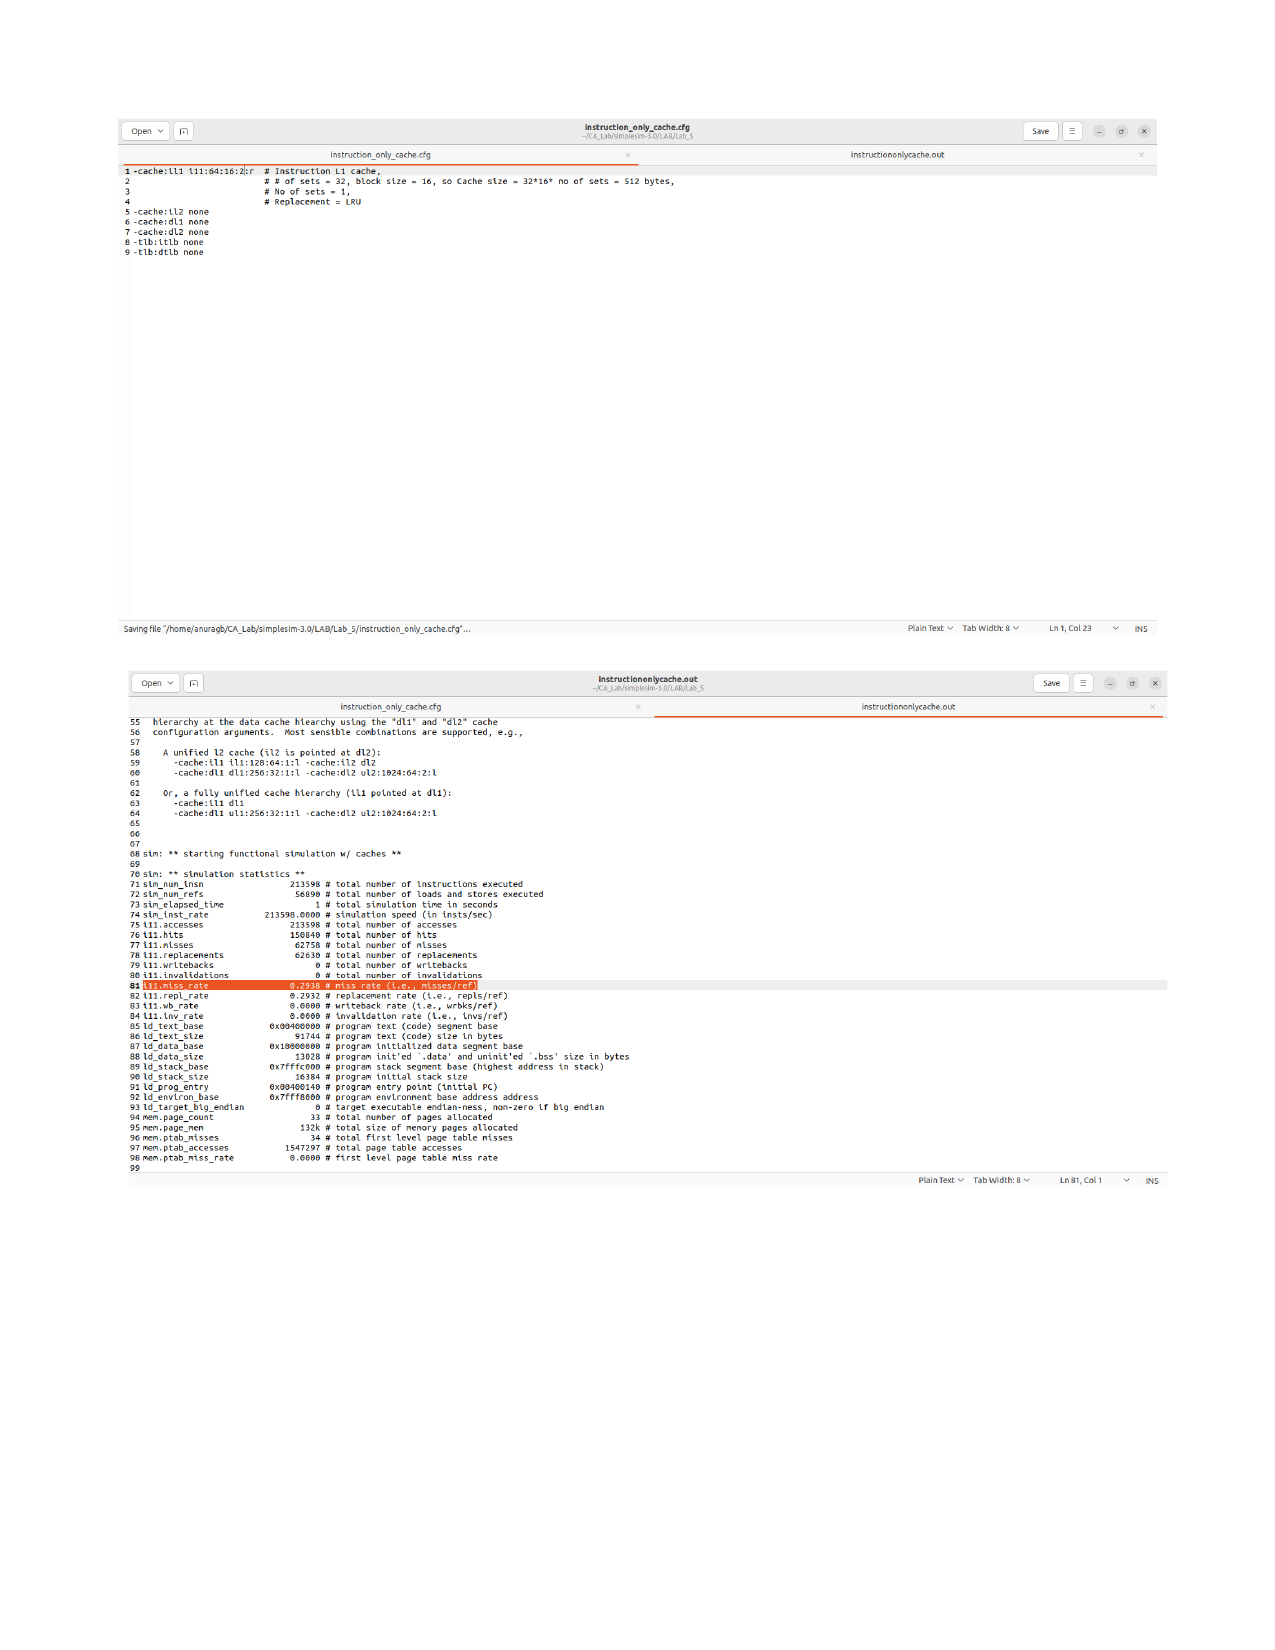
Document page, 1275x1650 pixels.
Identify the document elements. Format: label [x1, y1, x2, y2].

picture [128, 670, 1168, 1188]
picture [118, 118, 1157, 636]
